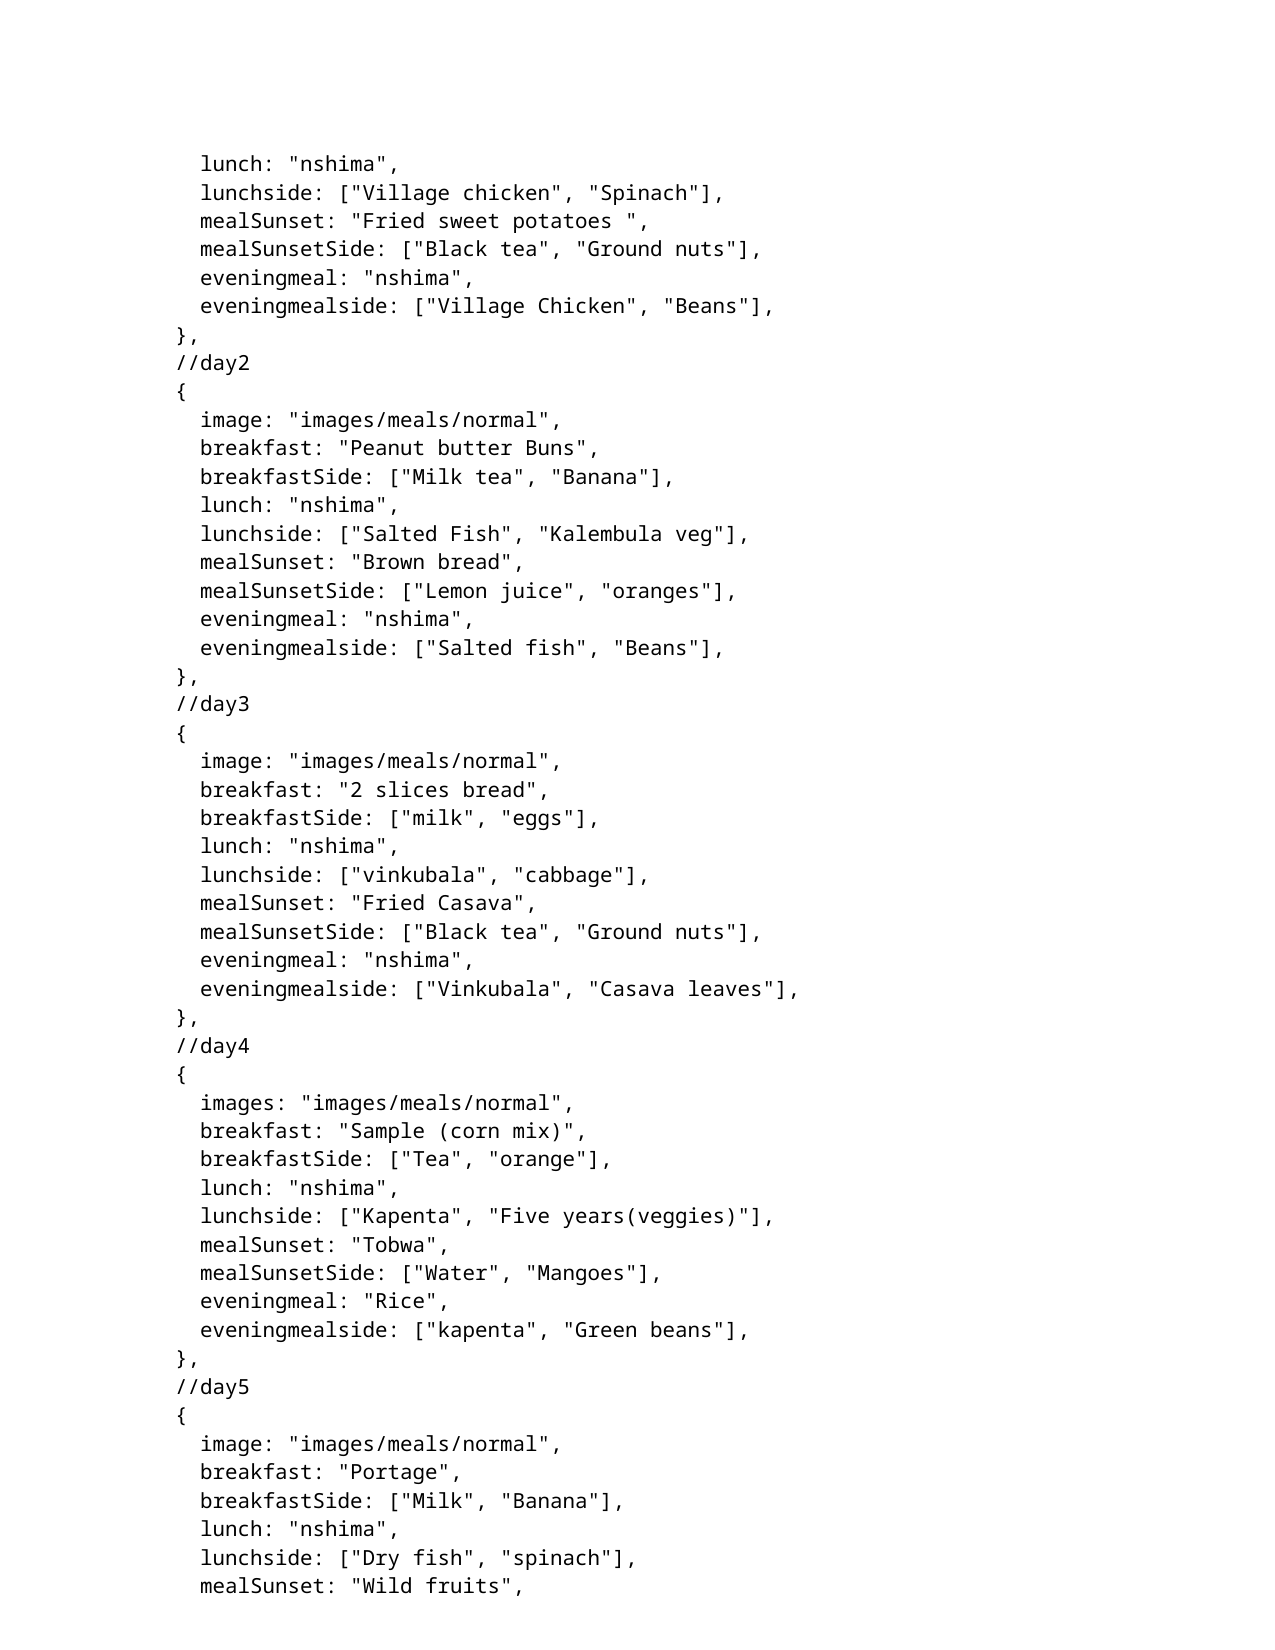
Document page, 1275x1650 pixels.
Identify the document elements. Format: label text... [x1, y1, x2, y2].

text }, [150, 661, 1125, 689]
text breakfastSide: ["Milk", "Banana"], [150, 1486, 1125, 1514]
text eveningmealside: ["Village Chicken", "Beans"], [150, 291, 1125, 320]
text eveningmealside: ["Vinkubala", "Casava leaves"], [150, 974, 1125, 1002]
text lunchside: ["Village chicken", "Spinach"], [150, 178, 1125, 206]
text { [150, 377, 1125, 405]
text { [150, 718, 1125, 746]
text mealSunset: "Fried sweet potatoes ", [150, 206, 1125, 234]
text lunchside: ["vinkubala", "cabbage"], [150, 860, 1125, 888]
text eveningmealside: ["Salted fish", "Beans"], [150, 633, 1125, 661]
text breakfast: "Portage", [150, 1457, 1125, 1486]
text breakfast: "2 slices bread", [150, 775, 1125, 803]
text breakfastSide: ["Milk tea", "Banana"], [150, 462, 1125, 490]
text }, [150, 1002, 1125, 1031]
text { [150, 1400, 1125, 1429]
text lunch: "nshima", [150, 832, 1125, 860]
text eveningmeal: "nshima", [150, 263, 1125, 291]
text eveningmealside: ["kapenta", "Green beans"], [150, 1315, 1125, 1343]
text mealSunsetSide: ["Water", "Mangoes"], [150, 1258, 1125, 1287]
text eveningmeal: "nshima", [150, 604, 1125, 633]
text eveningmeal: "nshima", [150, 945, 1125, 974]
text //day5 [150, 1372, 1125, 1400]
text lunchside: ["Dry fish", "spinach"], [150, 1543, 1125, 1571]
text }, [150, 320, 1125, 348]
text //day4 [150, 1031, 1125, 1059]
text images: "images/meals/normal", [150, 1088, 1125, 1116]
text breakfast: "Sample (corn mix)", [150, 1116, 1125, 1144]
text image: "images/meals/normal", [150, 405, 1125, 433]
text lunchside: ["Kapenta", "Five years(veggies)"], [150, 1201, 1125, 1230]
text breakfastSide: ["milk", "eggs"], [150, 803, 1125, 832]
text lunchside: ["Salted Fish", "Kalembula veg"], [150, 519, 1125, 547]
text lunch: "nshima", [150, 1173, 1125, 1201]
text eveningmeal: "Rice", [150, 1287, 1125, 1315]
text lunch: "nshima", [150, 1514, 1125, 1543]
text mealSunsetSide: ["Black tea", "Ground nuts"], [150, 234, 1125, 263]
text lunch: "nshima", [150, 149, 1125, 178]
text //day3 [150, 689, 1125, 718]
text mealSunsetSide: ["Lemon juice", "oranges"], [150, 576, 1125, 604]
text image: "images/meals/normal", [150, 746, 1125, 775]
text { [150, 1059, 1125, 1088]
text breakfast: "Peanut butter Buns", [150, 433, 1125, 462]
text image: "images/meals/normal", [150, 1429, 1125, 1457]
text mealSunset: "Fried Casava", [150, 888, 1125, 917]
text mealSunset: "Brown bread", [150, 547, 1125, 576]
text }, [150, 1343, 1125, 1372]
text breakfastSide: ["Tea", "orange"], [150, 1144, 1125, 1173]
text mealSunsetSide: ["Black tea", "Ground nuts"], [150, 917, 1125, 945]
text lunch: "nshima", [150, 490, 1125, 519]
text mealSunset: "Tobwa", [150, 1230, 1125, 1258]
text mealSunset: "Wild fruits", [150, 1571, 1125, 1599]
text //day2 [150, 348, 1125, 377]
